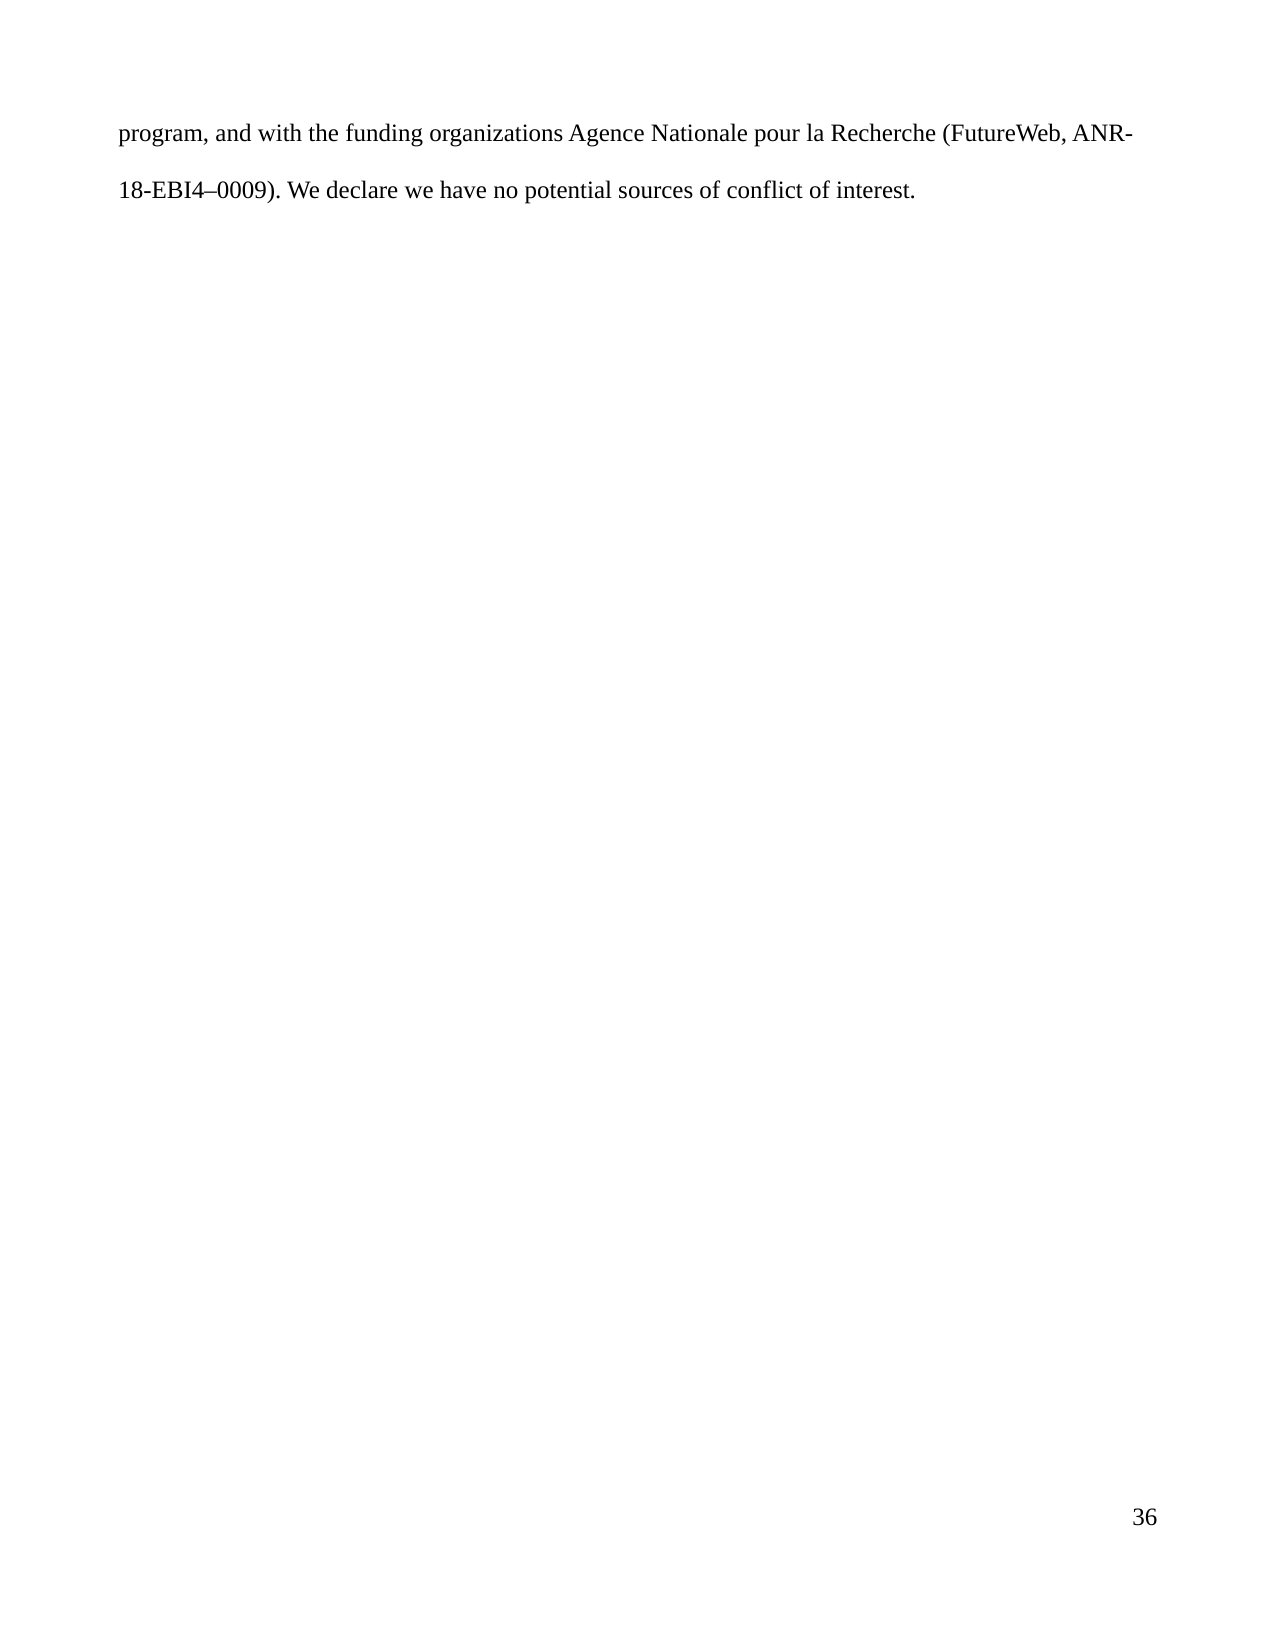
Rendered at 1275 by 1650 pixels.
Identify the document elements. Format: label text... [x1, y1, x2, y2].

text program, and with the funding organizations Agence Nationale pour la Recherche (FutureWeb, ANR-18-EBI4–0009). We declare we have no potential sources of conflict of interest. [118, 118, 1157, 204]
